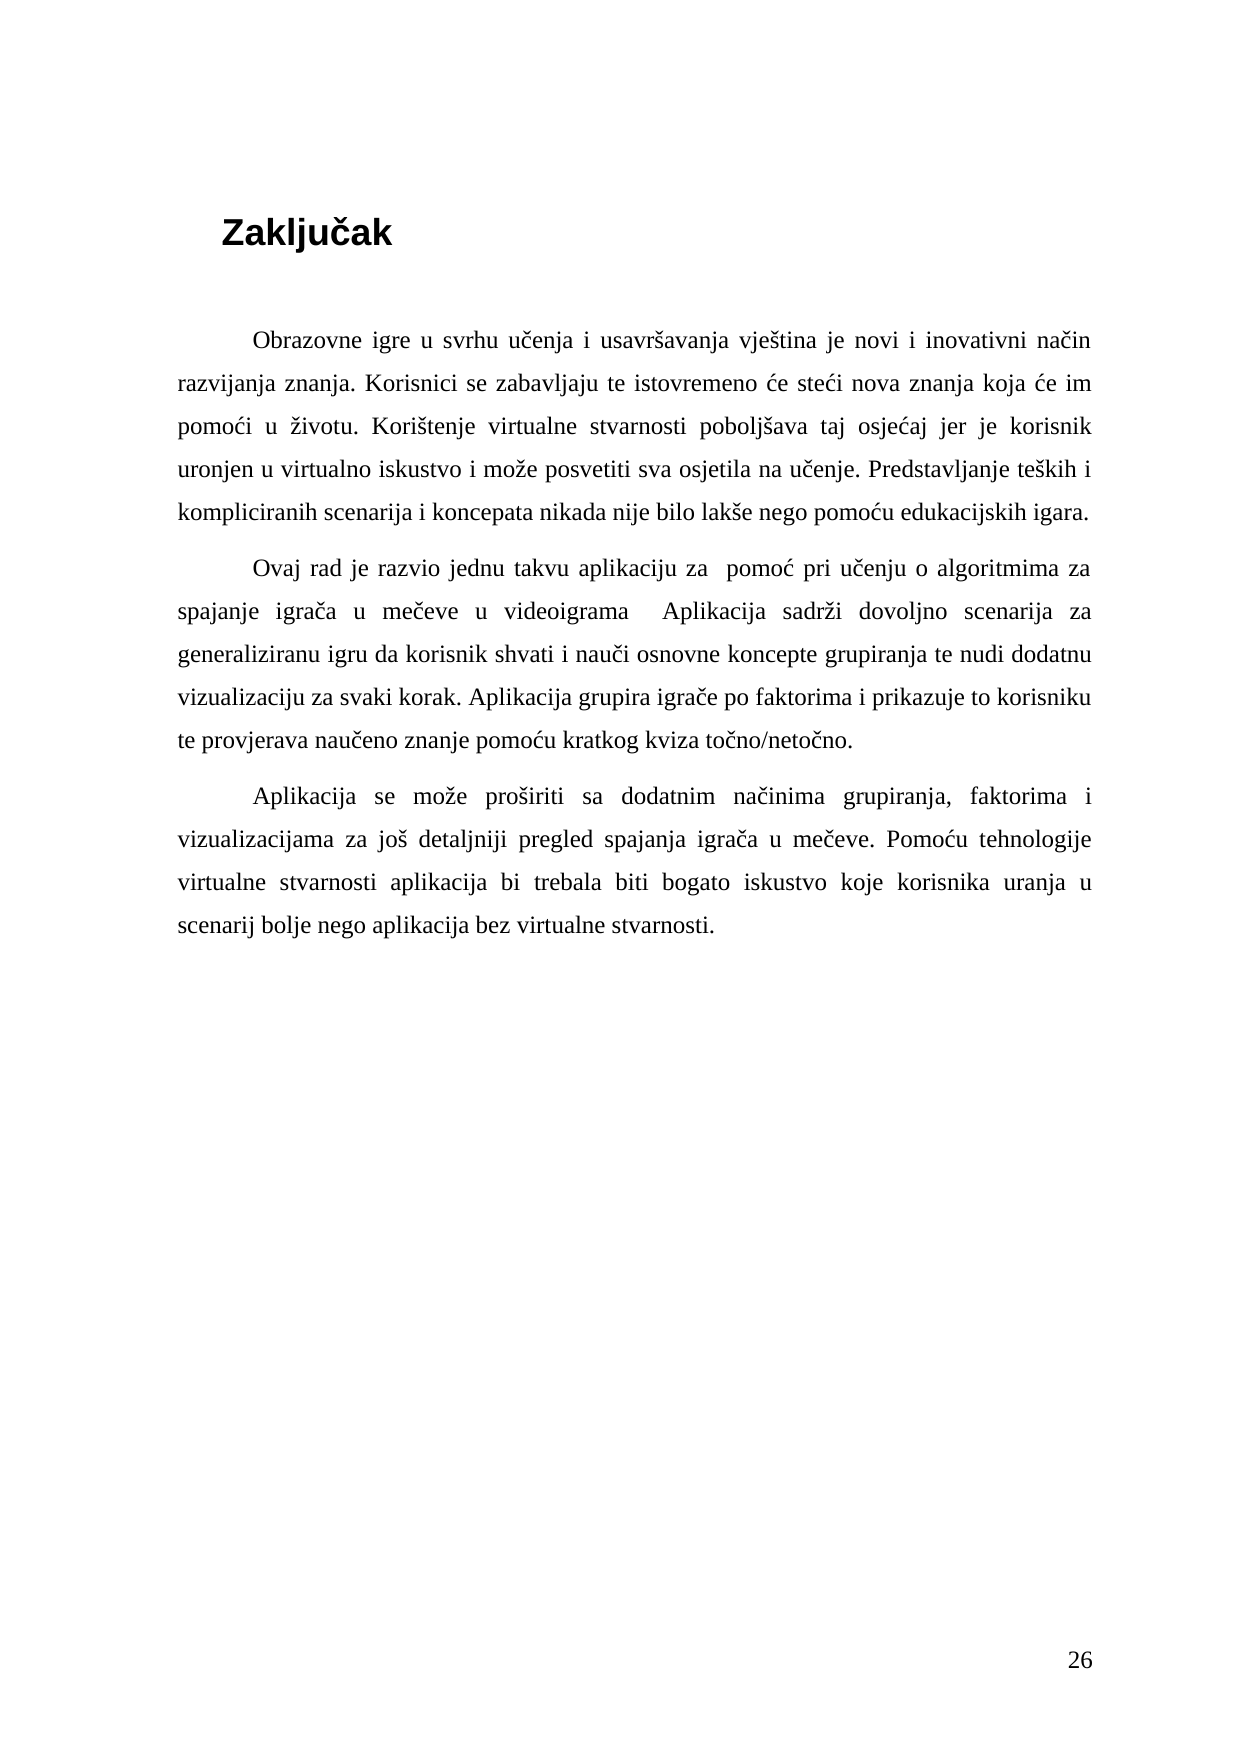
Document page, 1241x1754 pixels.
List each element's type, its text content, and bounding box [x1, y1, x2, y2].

text Ovaj rad je razvio jednu takvu aplikaciju za pomoć pri učenju o algoritmima za spajanje igrača u mečeve u videoigrama Aplikacija sadrži dovoljno scenarija za generaliziranu igru da korisnik shvati i nauči osnovne koncepte grupiranja te nudi dodatnu vizualizaciju za svaki korak. Aplikacija grupira igrače po faktorima i prikazuje to korisniku te provjerava naučeno znanje pomoću kratkog kviza točno/netočno. [177, 553, 1092, 754]
text Obrazovne igre u svrhu učenja i usavršavanja vještina je novi i inovativni način razvijanja znanja. Korisnici se zabavljaju te istovremeno će steći nova znanja koja će im pomoći u životu. Korištenje virtualne stvarnosti poboljšava taj osjećaj jer je korisnik uronjen u virtualno iskustvo i može posvetiti sva osjetila na učenje. Predstavljanje teških i kompliciranih scenarija i koncepata nikada nije bilo lakše nego pomoću edukacijskih igara. [177, 325, 1092, 526]
text Aplikacija se može proširiti sa dodatnim načinima grupiranja, faktorima i vizualizacijama za još detaljniji pregled spajanja igrača u mečeve. Pomoću tehnologije virtualne stvarnosti aplikacija bi trebala biti bogato iskustvo koje korisnika uranja u scenarij bolje nego aplikacija bez virtualne stvarnosti. [177, 781, 1092, 939]
subtitle Zaključak [221, 210, 1092, 253]
